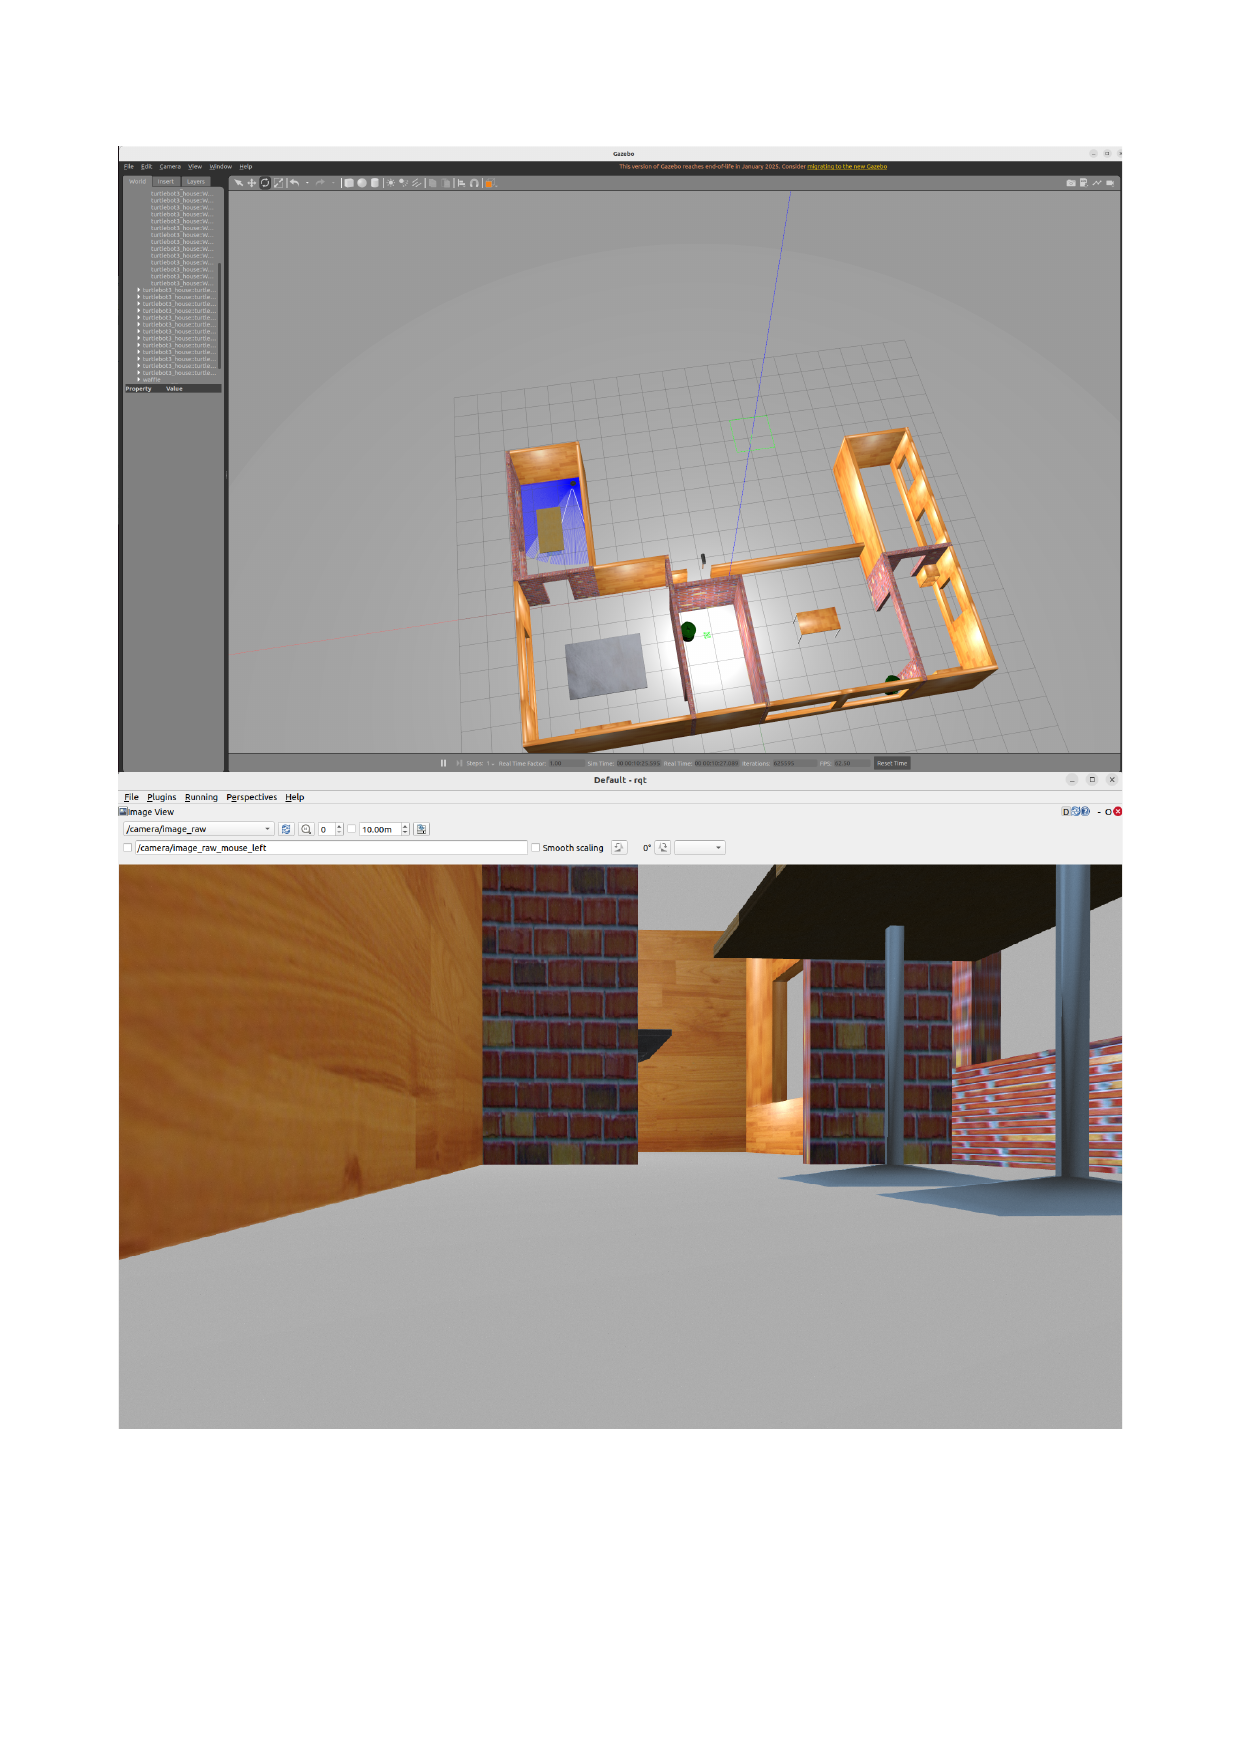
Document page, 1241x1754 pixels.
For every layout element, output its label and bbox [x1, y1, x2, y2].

picture [118, 146, 1123, 1429]
